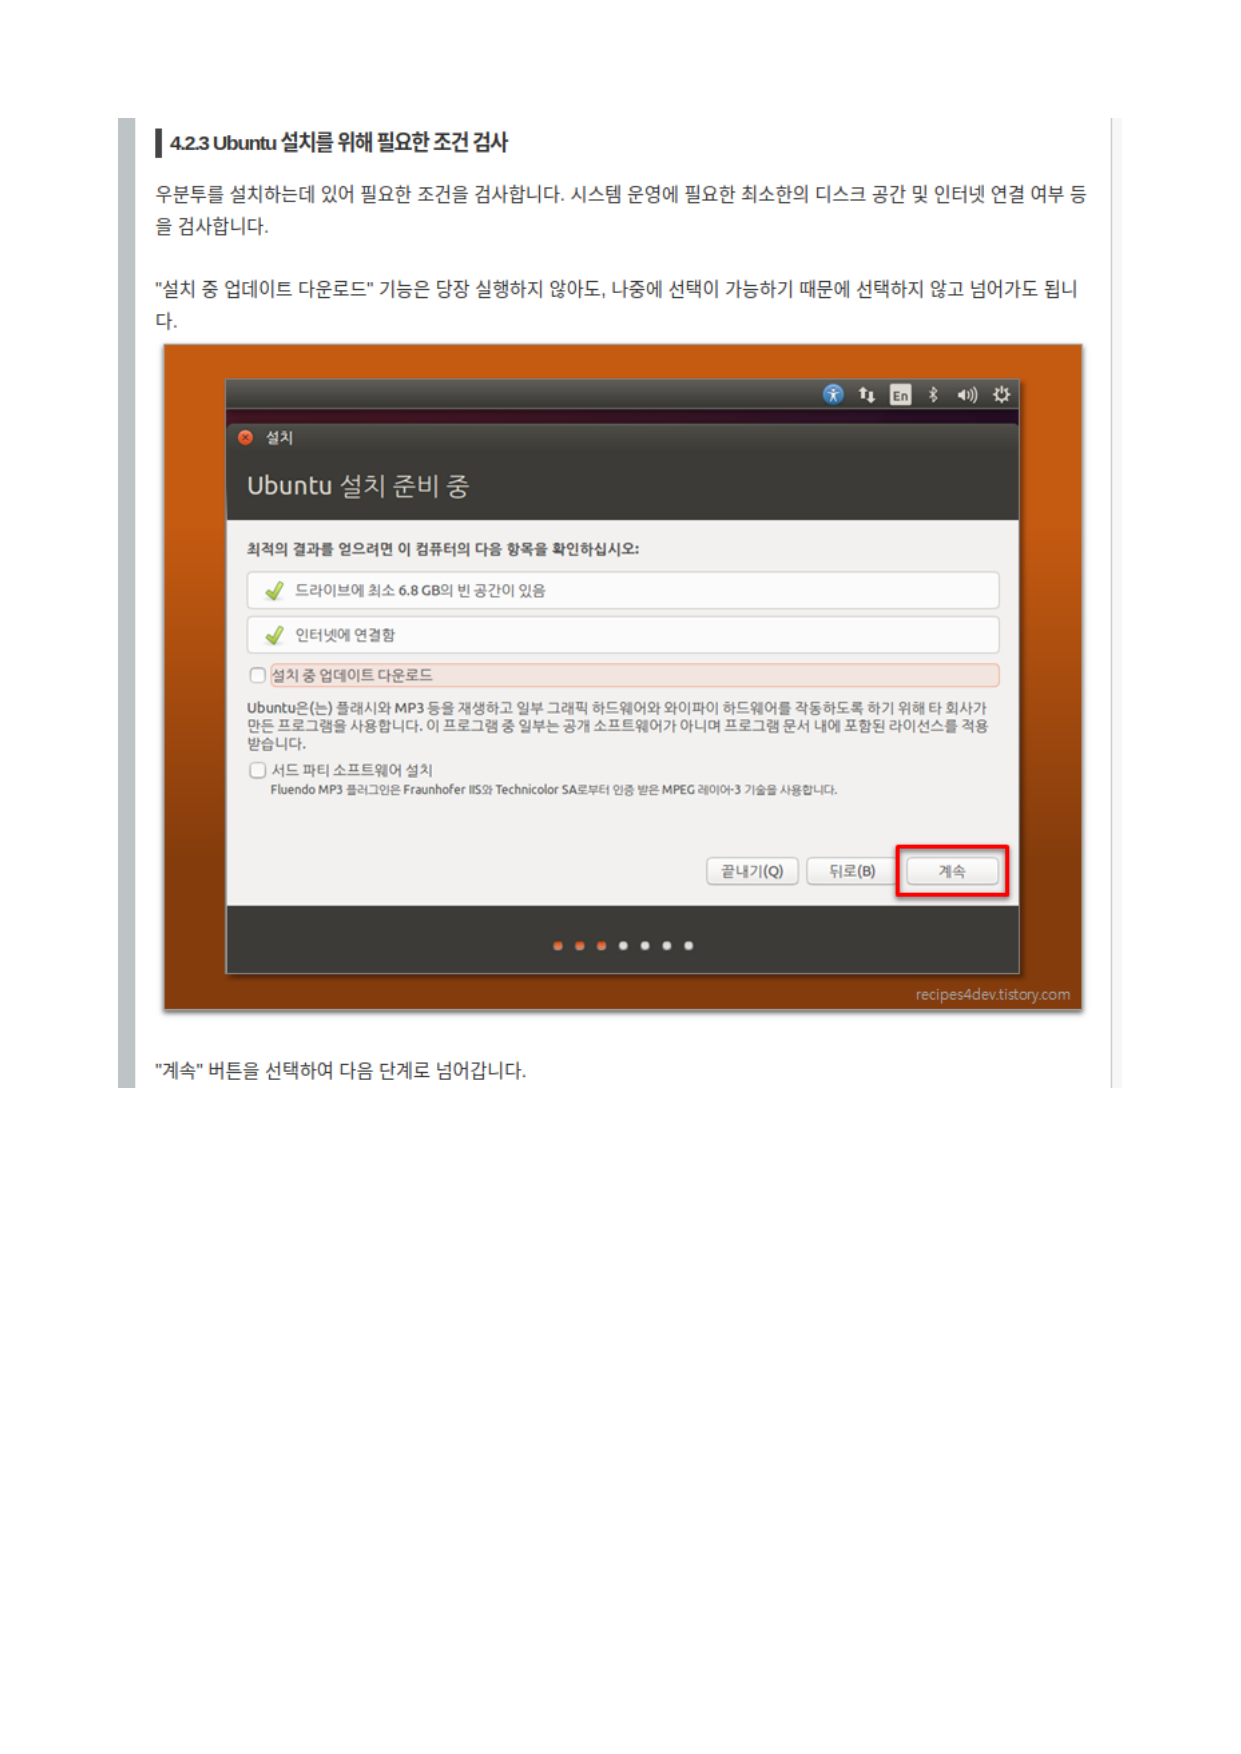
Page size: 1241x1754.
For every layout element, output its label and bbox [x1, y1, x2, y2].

picture [118, 118, 1123, 1088]
